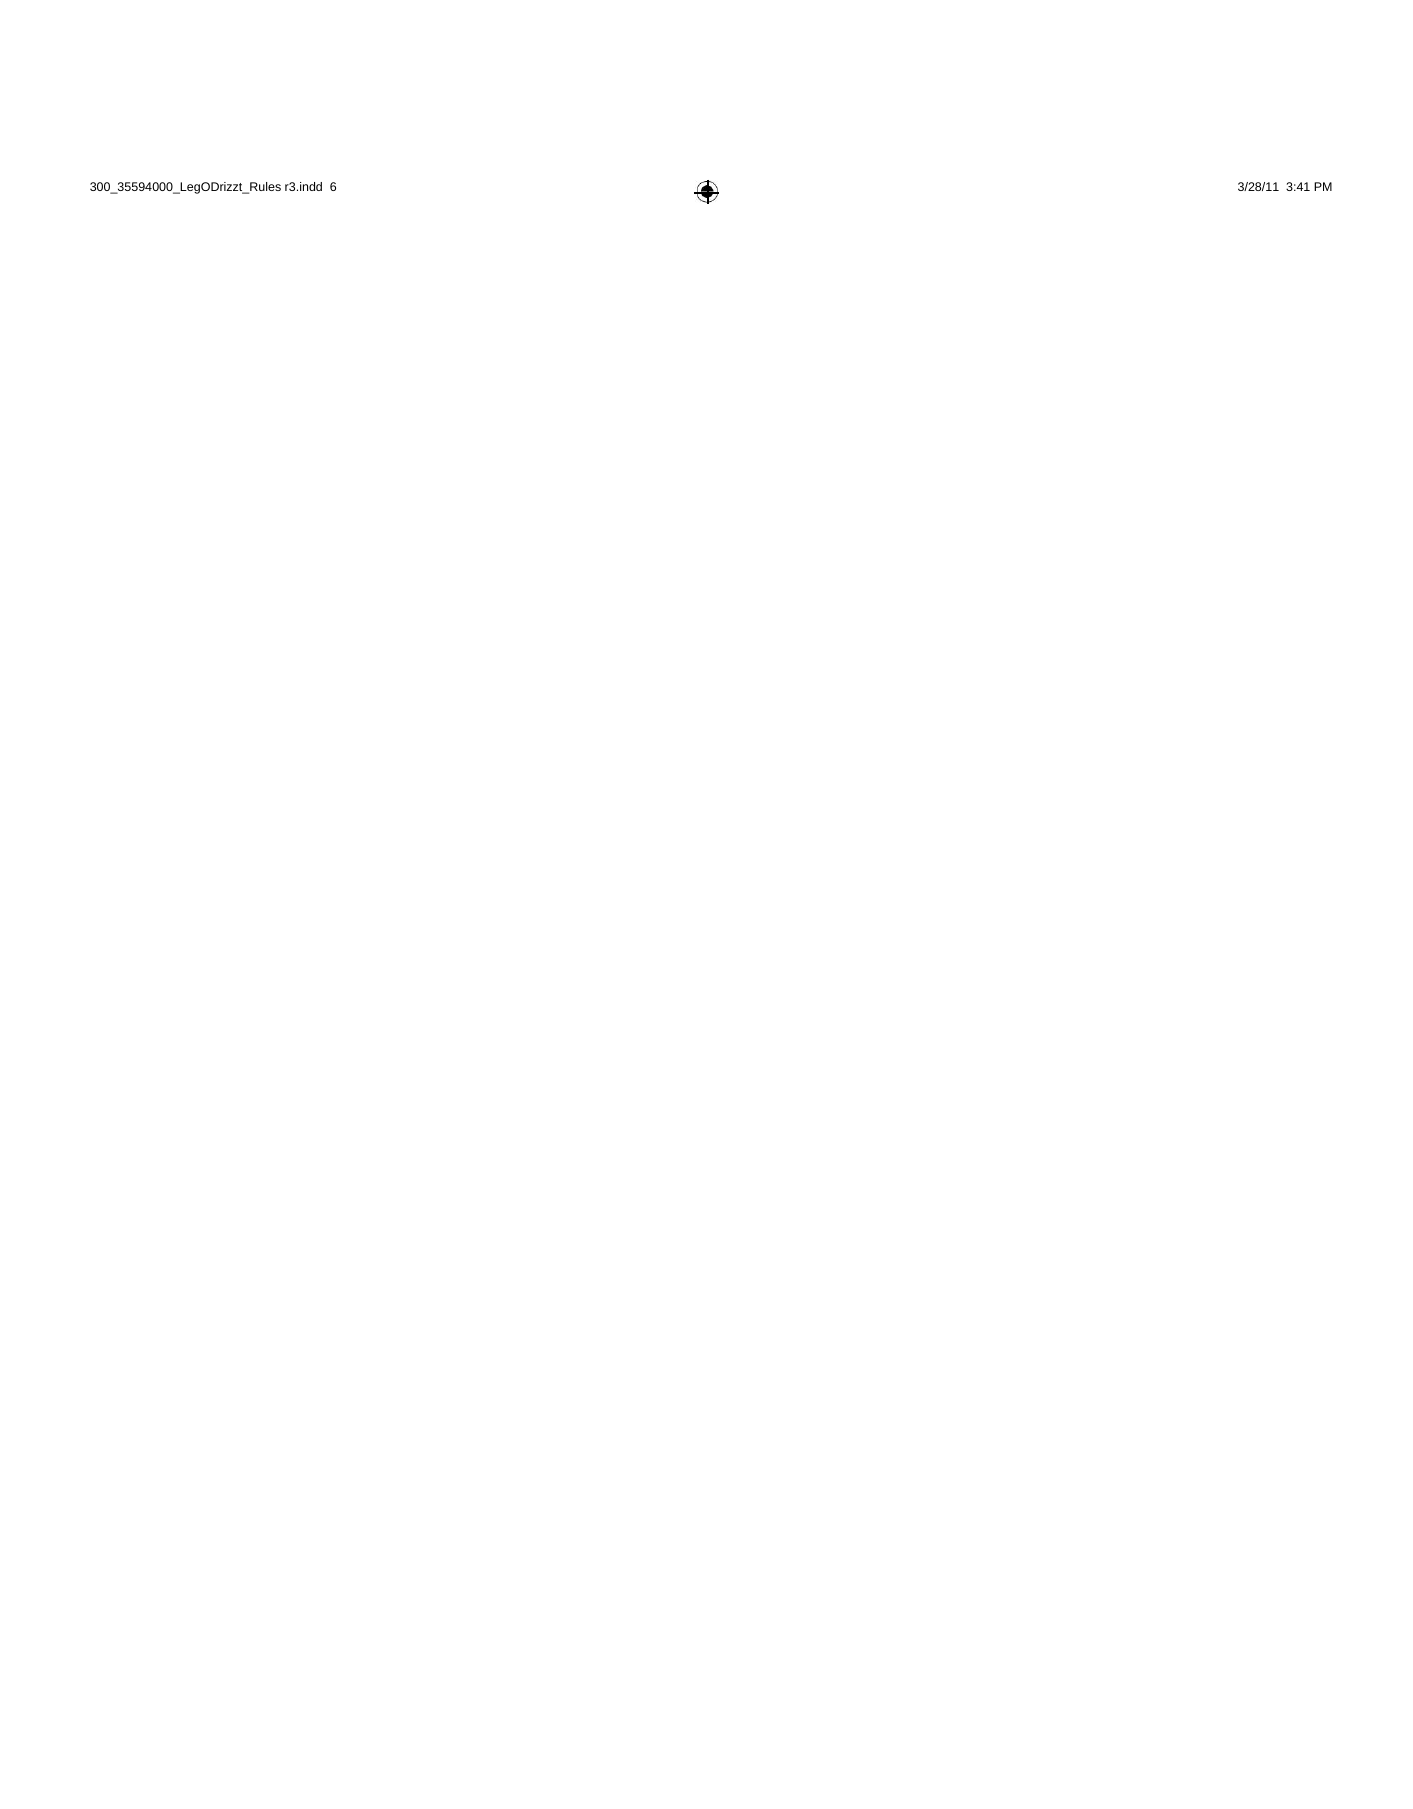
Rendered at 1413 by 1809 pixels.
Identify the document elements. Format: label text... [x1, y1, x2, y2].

picture [709, 194, 718, 203]
table_header 3/28/11 3:41 PM [719, 180, 1337, 197]
picture [695, 194, 707, 203]
picture [695, 180, 707, 192]
picture [709, 180, 718, 192]
table_cell [90, 198, 694, 204]
table_cell [719, 198, 1337, 204]
table_header 300_35594000_LegODrizzt_Rules r3.indd 6 [90, 180, 694, 197]
